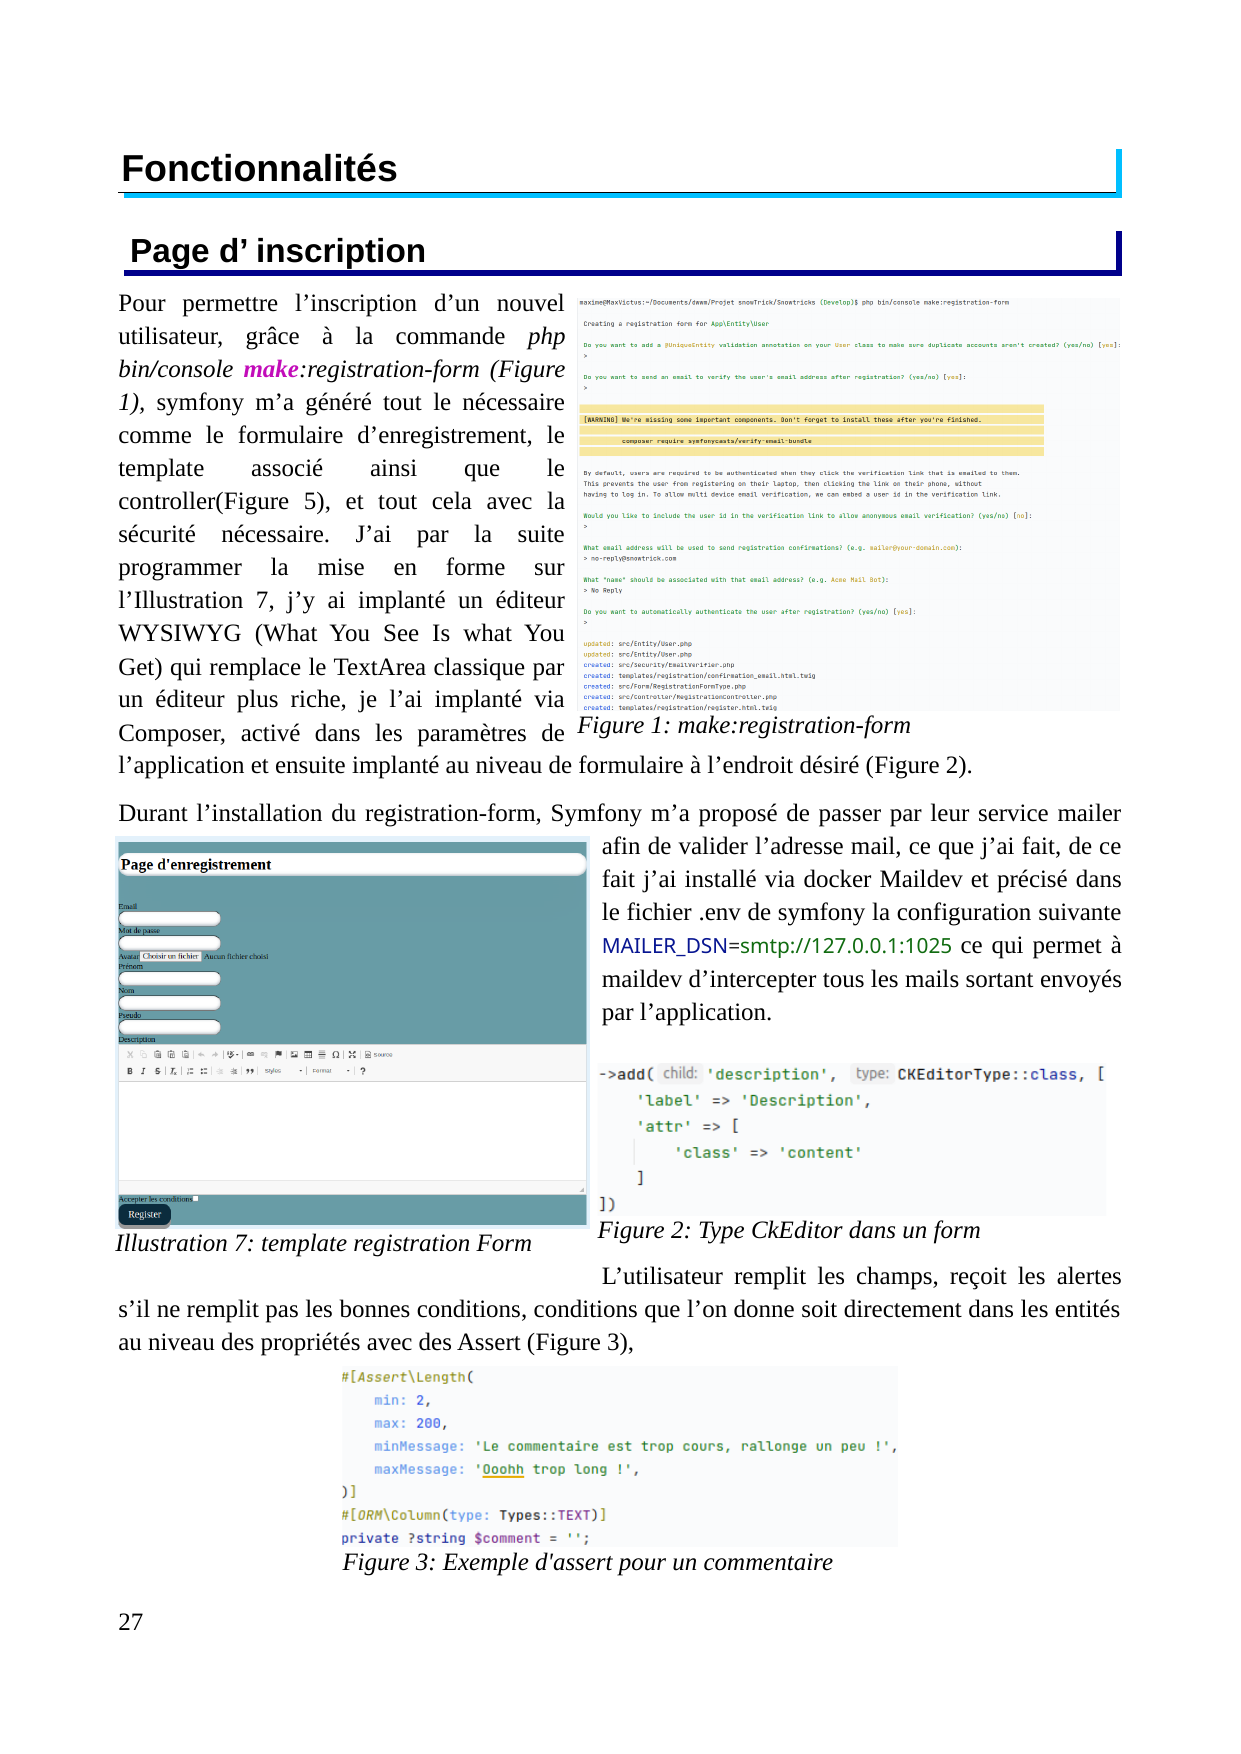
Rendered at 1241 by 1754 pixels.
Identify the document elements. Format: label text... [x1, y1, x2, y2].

picture [597, 1063, 1107, 1216]
picture [342, 1366, 898, 1547]
text Durant l’installation du registration-form, Symfony m’a proposé de passer par leur service mailer afin de valider l’adresse mail, ce que j’ai fait, de ce fait j’ai installé via docker Maildev et précisé dans le fichier .env de symfony la configuration suivante MAILER_DSN=smtp://127.0.0.1:1025 ce qui permet à maildev d’intercepter tous les mails sortant envoyés par l’application. [118, 798, 1122, 1026]
subtitle Page d’ inscription [118, 231, 1116, 270]
text Figure 2: Type CkEditor dans un form [597, 1216, 1106, 1244]
picture [115, 836, 590, 1229]
text Pour permettre l’inscription d’un nouvel utilisateur, grâce à la commande php bin/console make:registration-form (Figure 1), symfony m’a généré tout le nécessaire comme le formulaire d’enregistrement, le template associé ainsi que le controller(Figure 5), et tout cela avec la sécurité nécessaire. J’ai par la suite programmer la mise en forme sur l’Illustration 7, j’y ai implanté un éditeur WYSIWYG (What You See Is what You Get) qui remplace le TextArea classique par un éditeur plus riche, je l’ai implanté via Composer, activé dans les paramètres de l’application et ensuite implanté au niveau de formulaire à l’endroit désiré (Figure 2). [118, 286, 1122, 779]
text L’utilisateur remplit les champs, reçoit les alertes s’il ne remplit pas les bonnes conditions, conditions que l’on donne soit directement dans les entités au niveau des propriétés avec des Assert (Figure 3), [118, 1045, 1122, 1356]
text Illustration 7: template registration Form [115, 1229, 590, 1257]
subtitle Fonctionnalités [118, 143, 1116, 192]
text Figure 3: Exemple d'assert pour un commentaire [342, 1547, 898, 1575]
picture [577, 298, 1120, 711]
text Figure 1: make:registration-form [577, 711, 1120, 739]
